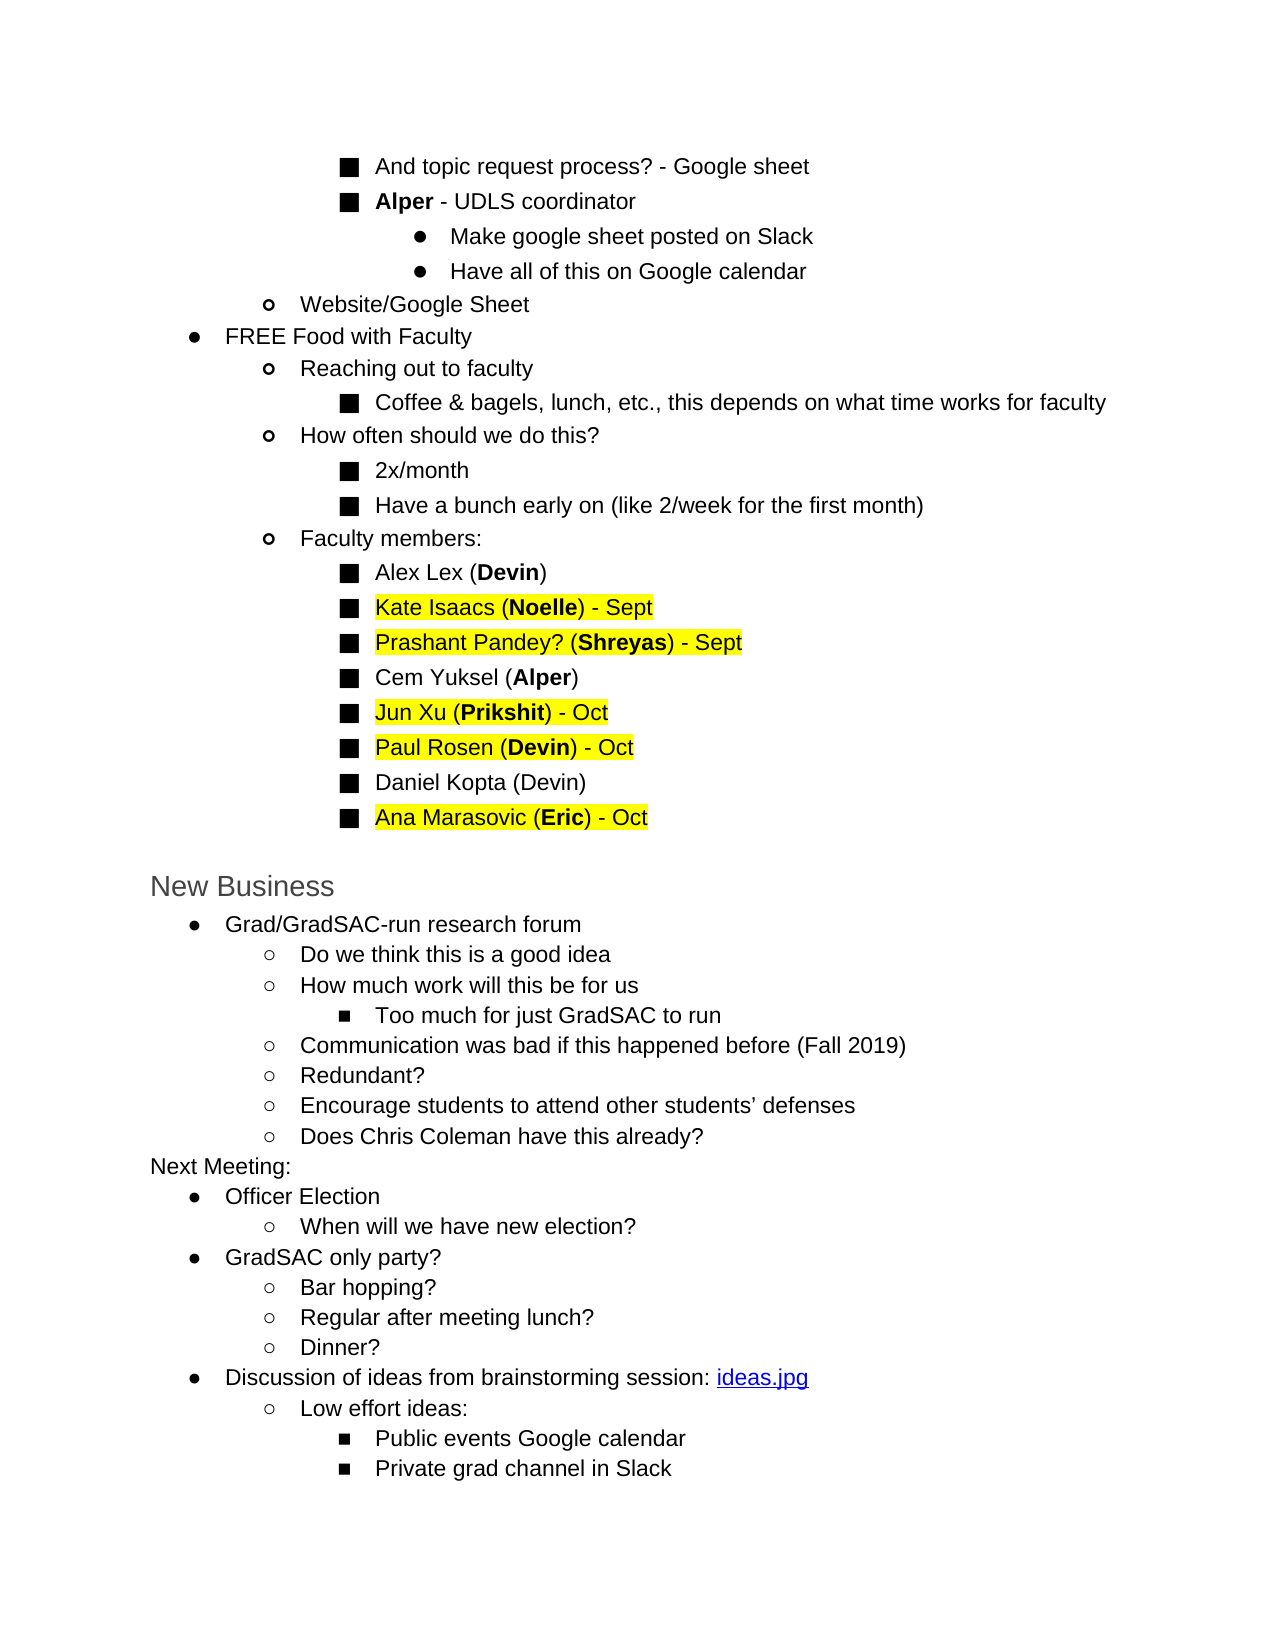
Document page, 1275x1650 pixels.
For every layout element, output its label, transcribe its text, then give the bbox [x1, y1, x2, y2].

list GradSAC only party? [187, 1243, 1125, 1270]
list Make google sheet posted on Slack [412, 220, 1125, 251]
list Ana Marasovic (Eric) - Oct [337, 801, 1125, 831]
list Paul Rosen (Devin) - Oct [337, 731, 1125, 761]
list How much work will this be for us [262, 972, 1125, 998]
list Does Chris Coleman have this already? [262, 1123, 1125, 1149]
list Bar hopping? [262, 1274, 1125, 1300]
list Coffee & bagels, lunch, etc., this depends on what time works for faculty [337, 387, 1125, 417]
list Alper - UDLS coordinator [337, 185, 1125, 216]
list Have all of this on Google calendar [412, 255, 1125, 286]
list Alex Lex (Devin) [337, 556, 1125, 586]
list Do we think this is a good idea [262, 941, 1125, 968]
list Public events Google calendar [337, 1425, 1125, 1451]
list Dinner? [262, 1334, 1125, 1360]
list Encourage students to attend other students’ defenses [262, 1092, 1125, 1119]
list Daniel Kopta (Devin) [337, 766, 1125, 796]
list Low effort ideas: [262, 1394, 1125, 1421]
list Prashant Pandey? (Shreyas) - Sept [337, 626, 1125, 656]
list FREE Food with Faculty [187, 322, 1125, 350]
list Discussion of ideas from brainstorming session: ideas.jpg [187, 1364, 1125, 1391]
list Communication was bad if this happened before (Fall 2019) [262, 1032, 1125, 1058]
list Regular after meeting lunch? [262, 1304, 1125, 1330]
list Kate Isaacs (Noelle) - Sept [337, 591, 1125, 621]
list Have a bunch early on (like 2/week for the first month) [337, 489, 1125, 519]
list And topic request process? - Google sheet [337, 150, 1125, 181]
list Jun Xu (Prikshit) - Oct [337, 696, 1125, 726]
list How often should we do this? [262, 422, 1125, 449]
list When will we have new election? [262, 1213, 1125, 1239]
list Too much for just GradSAC to run [337, 1002, 1125, 1028]
list Website/Google Sheet [262, 290, 1125, 318]
list Cem Yuksel (Alper) [337, 661, 1125, 691]
list 2x/month [337, 454, 1125, 484]
list Officer Election [187, 1183, 1125, 1209]
list Faculty members: [262, 524, 1125, 552]
text Next Meeting: [150, 1153, 1125, 1179]
list Reaching out to faculty [262, 354, 1125, 382]
list Redundant? [262, 1062, 1125, 1088]
list Grad/GradSAC-run research forum [187, 911, 1125, 937]
subtitle New Business [150, 869, 1125, 903]
list Private grad channel in Slack [337, 1455, 1125, 1481]
